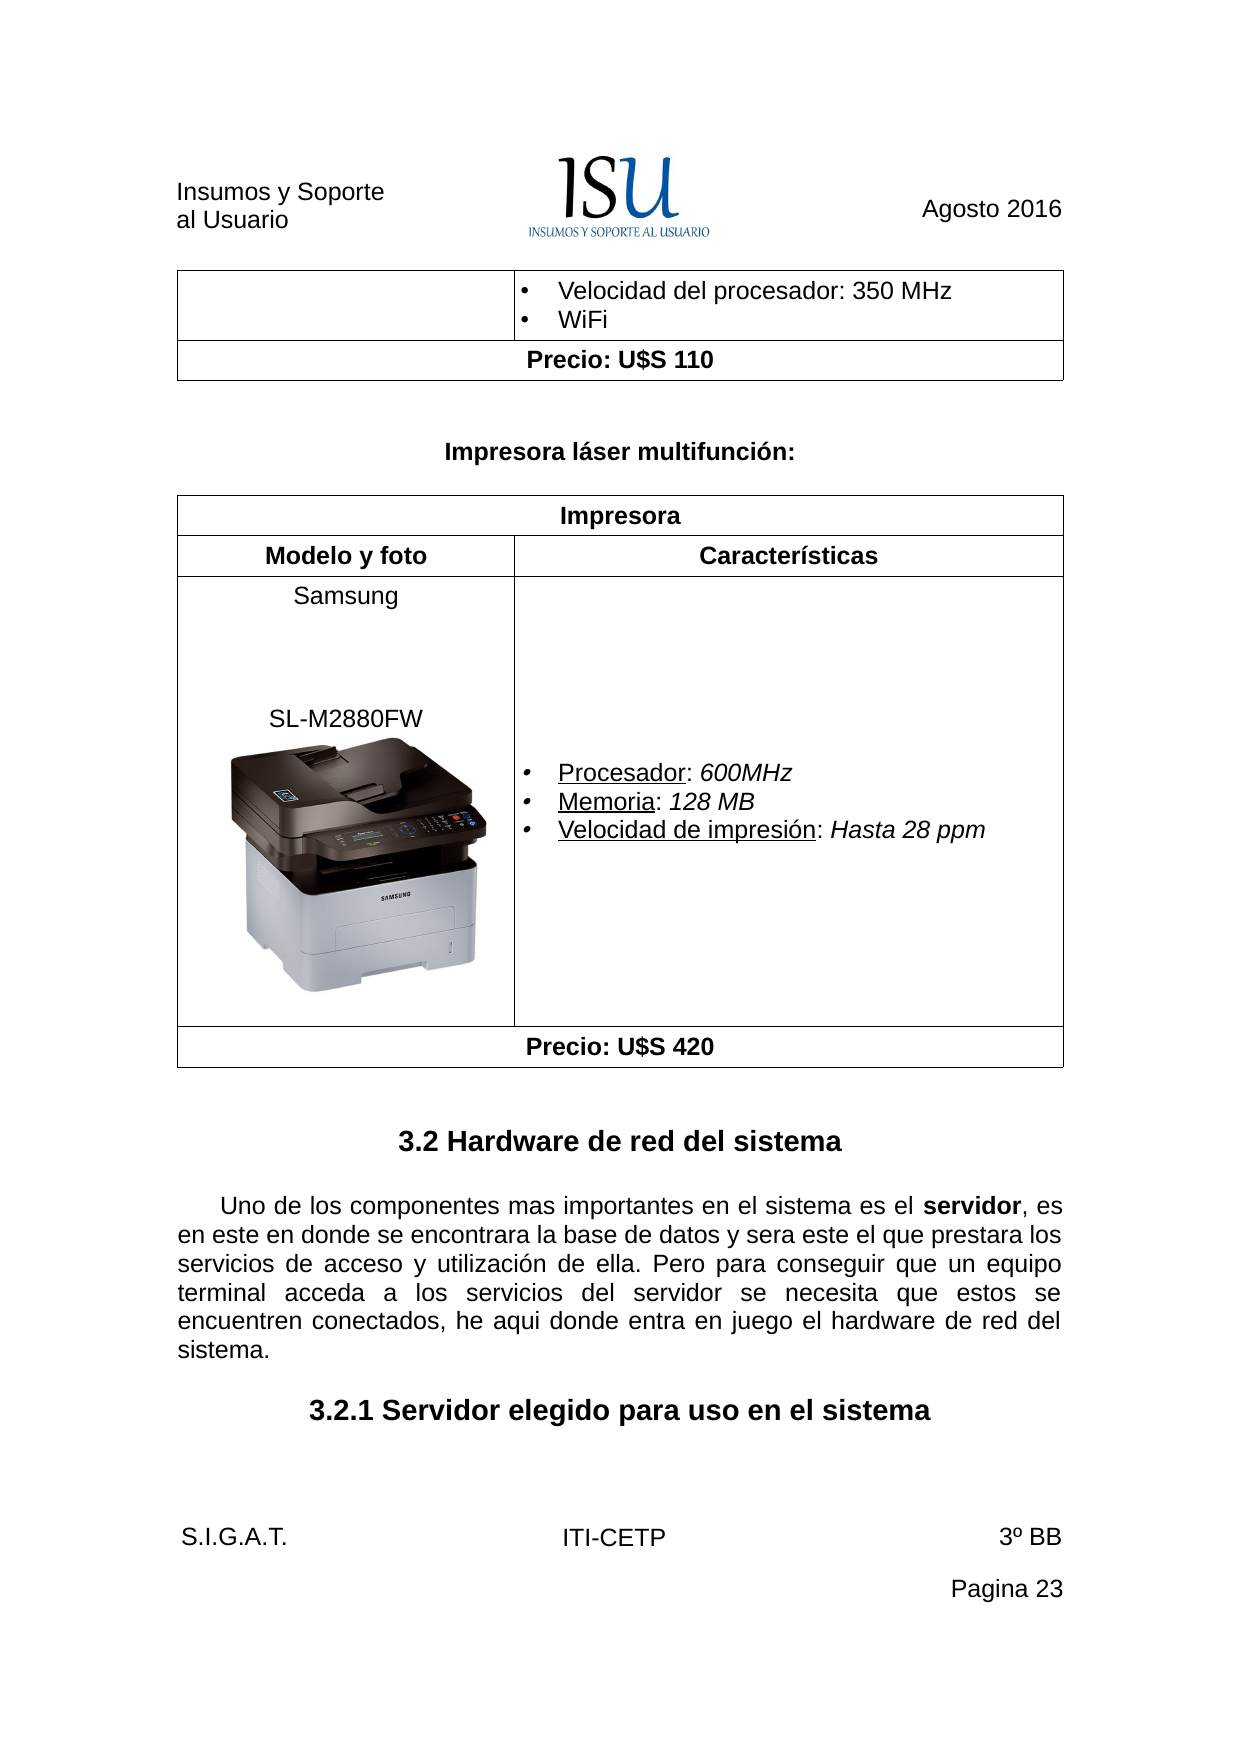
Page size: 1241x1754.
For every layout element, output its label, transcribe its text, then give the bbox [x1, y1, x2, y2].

table_cell Precio: U$S 110 [178, 341, 1063, 380]
table_header Impresora [178, 496, 1063, 535]
text 3.2 Hardware de red del sistema [177, 1124, 1063, 1158]
table_cell Modelo: 4535 Multifunción: escanea / imprime / fotocopia Velocidad de impresión: 9.5ppm Velocidad del procesador: 350 MHz WiFi [515, 271, 1063, 339]
text 3.2.1 Servidor elegido para uso en el sistema [177, 1392, 1063, 1426]
text Impresora láser multifunción: [177, 437, 1063, 466]
text Uno de los componentes mas importantes en el sistema es el servidor, es en este en donde se encontrara la base de datos y sera este el que prestara los servicios de acceso y utilización de ella. Pero para conseguir que un equipo terminal acceda a los servicios del servidor se necesita que estos se encuentren conectados, he aqui donde entra en juego el hardware de red del sistema. [177, 1191, 1063, 1364]
picture [517, 138, 723, 252]
table_cell Samsung SL-M2880FW [178, 577, 514, 1026]
table_cell Precio: U$S 420 [178, 1027, 1063, 1067]
table_cell Modelo y foto [178, 536, 514, 576]
table_cell Características [515, 536, 1063, 576]
table_cell Procesador: 600MHz Memoria: 128 MB Velocidad de impresión: Hasta 28 ppm [515, 577, 1063, 1026]
picture [227, 733, 489, 995]
table_cell [178, 271, 514, 339]
